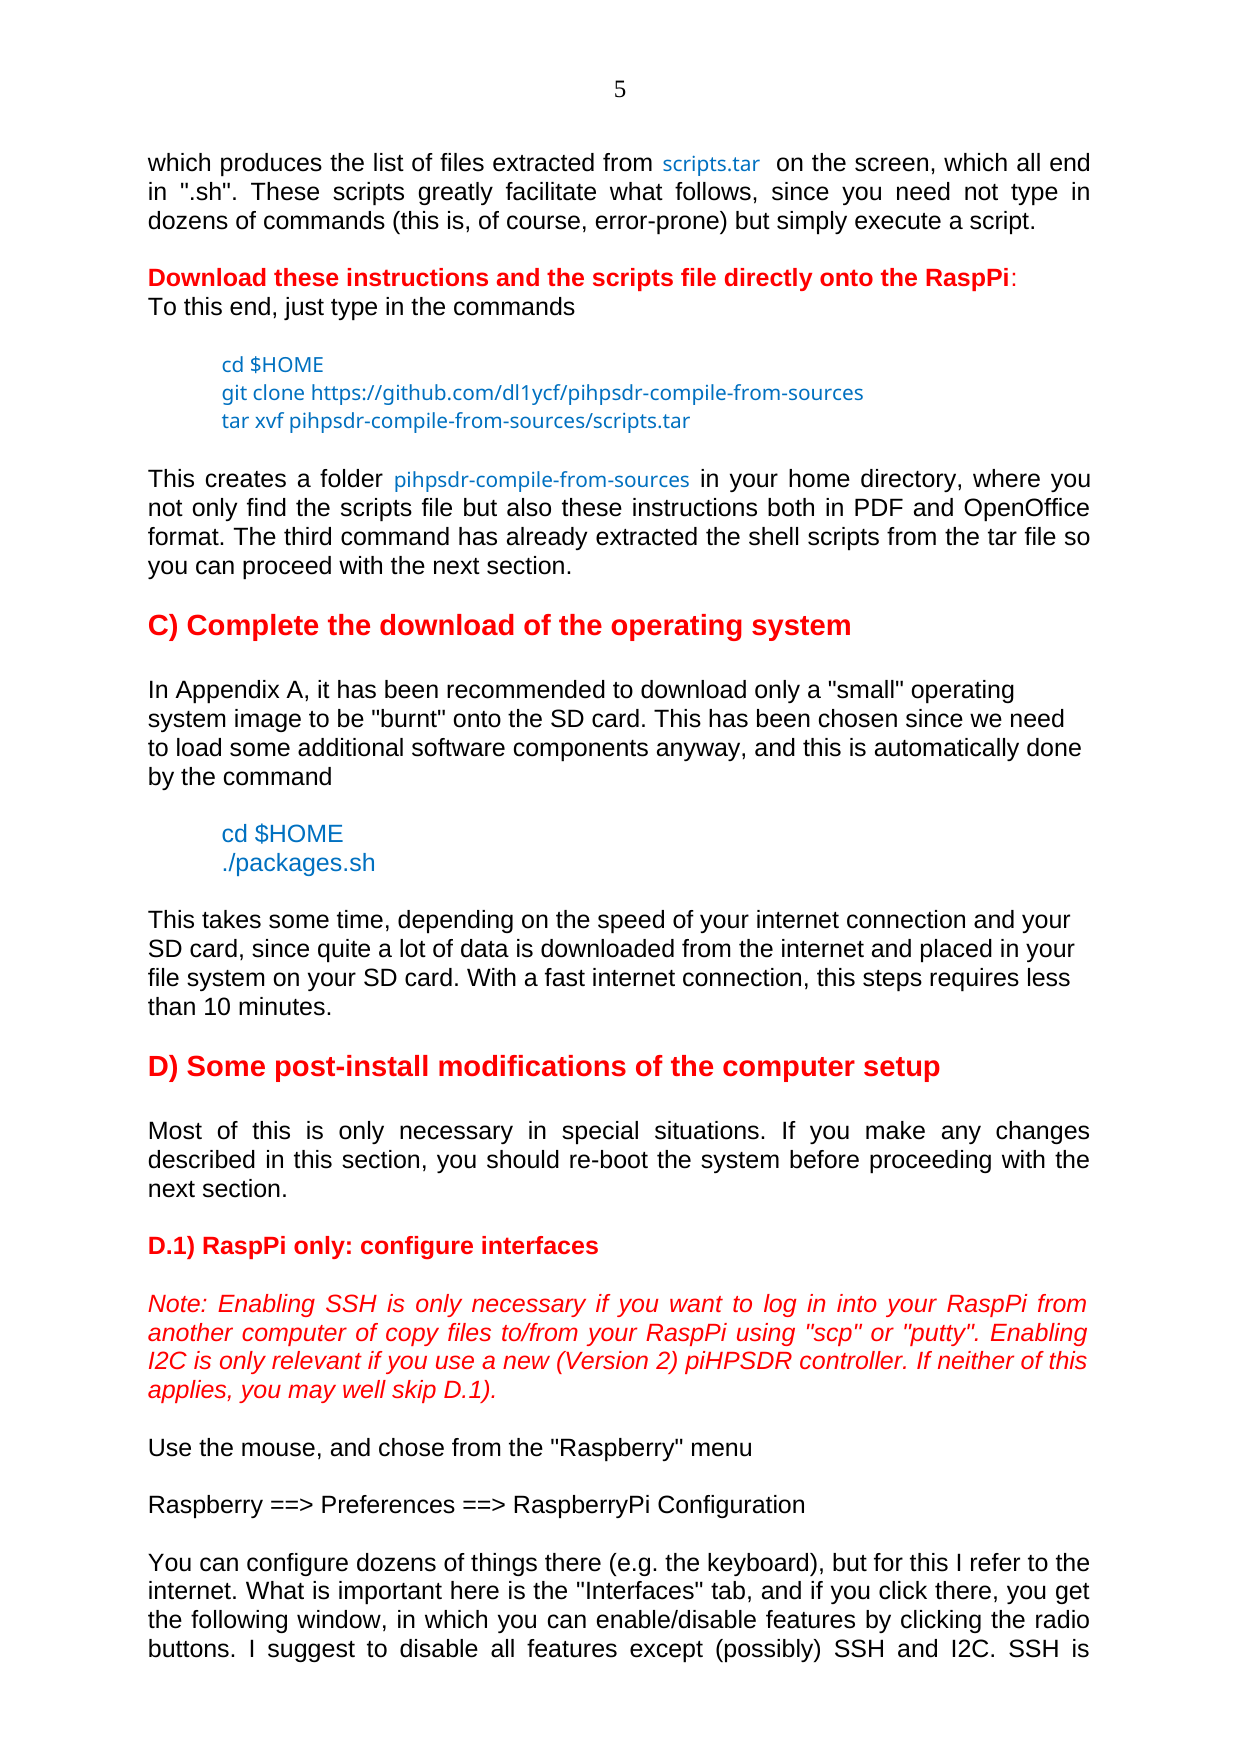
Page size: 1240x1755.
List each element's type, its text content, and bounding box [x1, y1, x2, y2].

text This creates a folder pihpsdr-compile-from-sources in your home directory, where you not only find the scripts file but also these instructions both in PDF and OpenOffice format. The third command has already extracted the shell scripts from the tar file so you can proceed with the next section. [148, 464, 1092, 579]
text D) Some post-install modifications of the computer setup [148, 1049, 1092, 1083]
text ./packages.sh [148, 848, 1092, 877]
text tar xvf pihpsdr-compile-from-sources/scripts.tar [148, 407, 1092, 435]
text Most of this is only necessary in special situations. If you make any changes described in this section, you should re-boot the system before proceeding with the next section. [148, 1116, 1092, 1202]
text cd $HOME [148, 819, 1092, 848]
text which produces the list of files extracted from scripts.tar on the screen, which all end in ".sh". These scripts greatly facilitate what follows, since you need not type in dozens of commands (this is, of course, error-prone) but simply execute a script. [148, 148, 1092, 235]
text This takes some time, depending on the speed of your internet connection and your SD card, since quite a lot of data is downloaded from the internet and placed in your file system on your SD card. With a fast internet connection, this steps requires less than 10 minutes. [148, 905, 1092, 1020]
text To this end, just type in the commands [148, 292, 1092, 321]
text C) Complete the download of the operating system [148, 608, 1092, 642]
text git clone https://github.com/dl1ycf/pihpsdr-compile-from-sources [148, 378, 1092, 407]
text You can configure dozens of things there (e.g. the keyboard), but for this I refer to the internet. What is important here is the "Interfaces" tab, and if you click there, you get the following window, in which you can enable/disable features by clicking the radio buttons. I suggest to disable all features except (possibly) SSH and I2C. SSH is [148, 1547, 1092, 1662]
text In Appendix A, it has been recommended to download only a "small" operating system image to be "burnt" onto the SD card. This has been chosen since we need to load some additional software components anyway, and this is automatically done by the command [148, 675, 1092, 790]
text Raspberry ==> Preferences ==> RaspberryPi Configuration [148, 1490, 1092, 1519]
text Note: Enabling SSH is only necessary if you want to log in into your RaspPi from another computer of copy files to/from your RaspPi using "scp" or "putty". Enabling I2C is only relevant if you use a new (Version 2) piHPSDR controller. If neither of this applies, you may well skip D.1). [148, 1289, 1092, 1404]
text Use the mouse, and chose from the "Raspberry" menu [148, 1432, 1092, 1461]
text Download these instructions and the scripts file directly onto the RaspPi: [148, 263, 1092, 292]
text cd $HOME [148, 350, 1092, 378]
text D.1) RaspPi only: configure interfaces [148, 1231, 1092, 1260]
